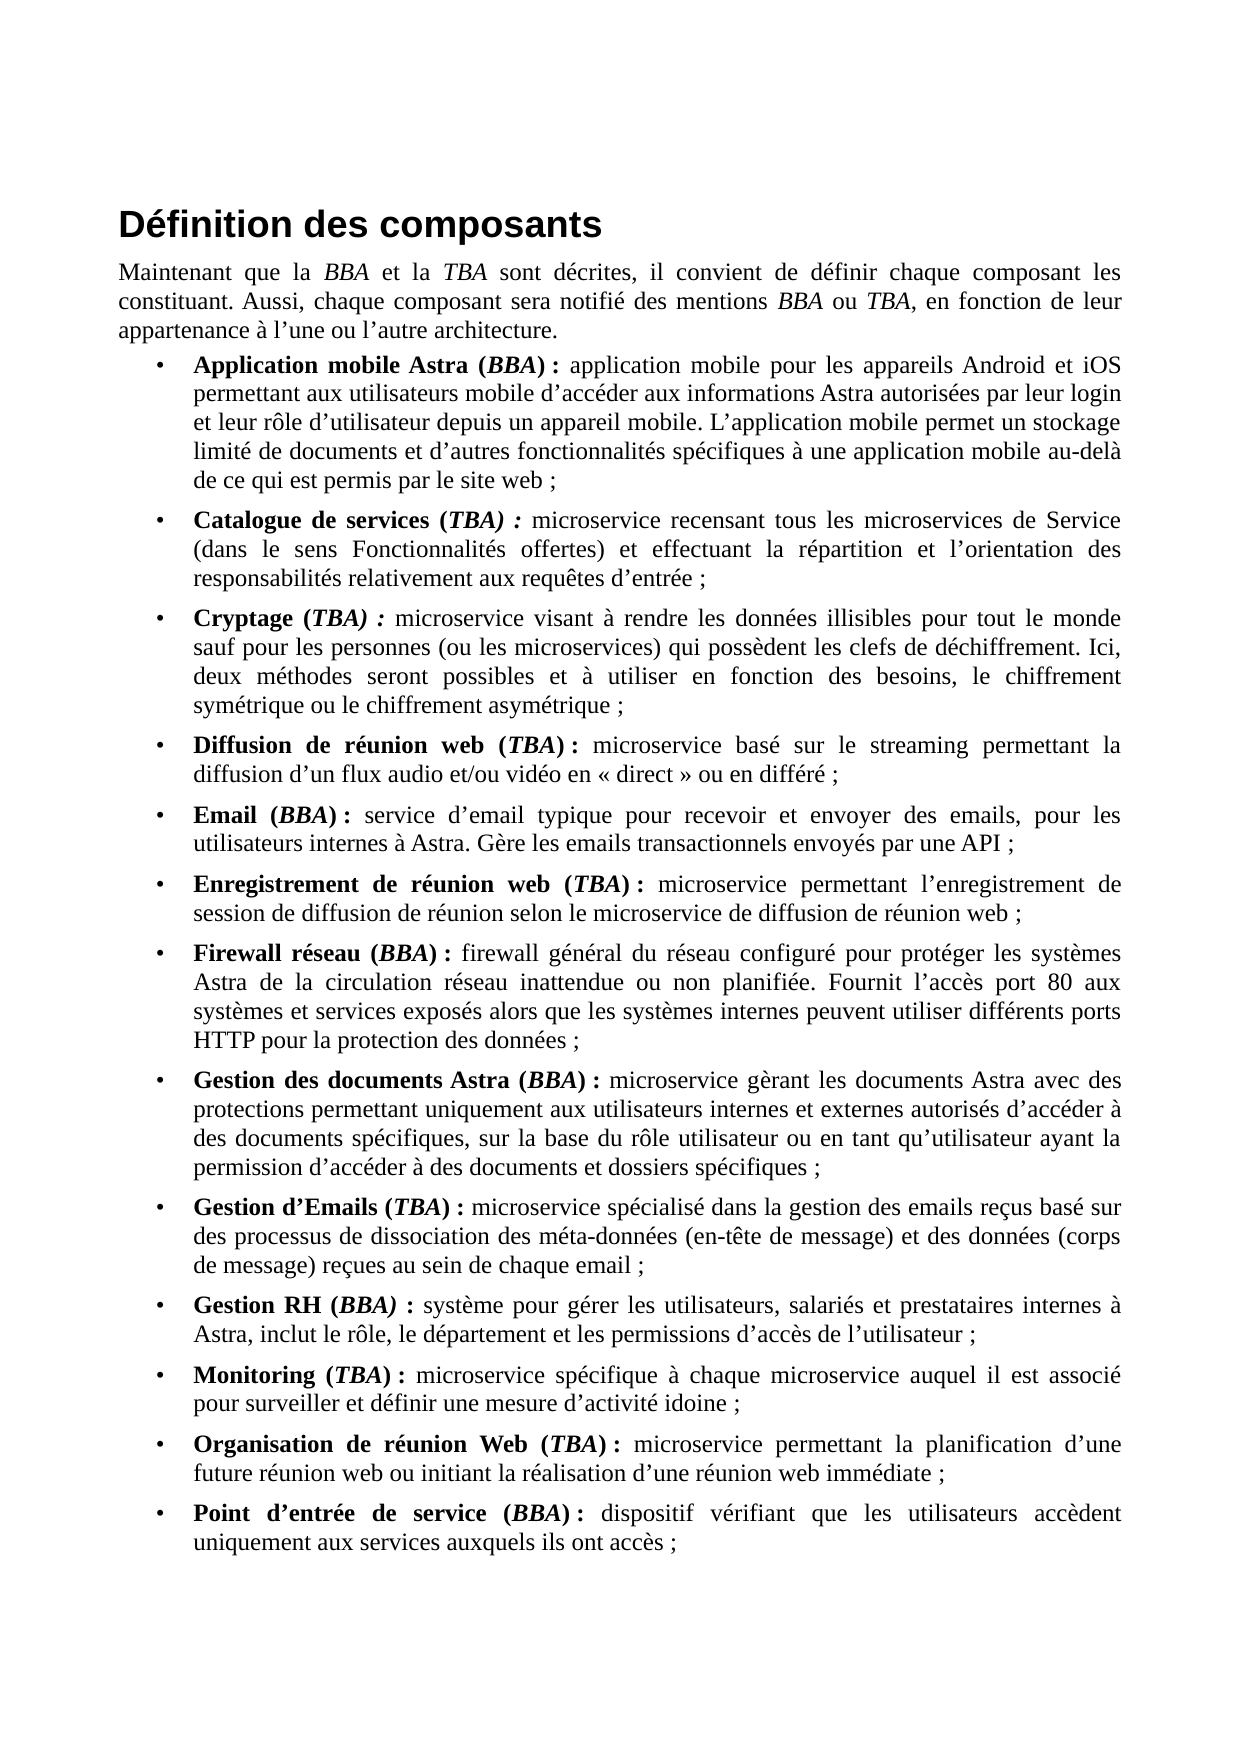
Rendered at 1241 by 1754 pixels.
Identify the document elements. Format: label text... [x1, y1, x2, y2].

list Diffusion de réunion web (TBA) : microservice basé sur le streaming permettant la diffusion d’un flux audio et/ou vidéo en « direct » ou en différé ; [156, 730, 1122, 788]
list Gestion d’Emails (TBA) : microservice spécialisé dans la gestion des emails reçus basé sur des processus de dissociation des méta-données (en-tête de message) et des données (corps de message) reçues au sein de chaque email ; [156, 1192, 1122, 1278]
list Gestion RH (BBA) : système pour gérer les utilisateurs, salariés et prestataires internes à Astra, inclut le rôle, le département et les permissions d’accès de l’utilisateur ; [156, 1290, 1122, 1348]
list Application mobile Astra (BBA) : application mobile pour les appareils Android et iOS permettant aux utilisateurs mobile d’accéder aux informations Astra autorisées par leur login et leur rôle d’utilisateur depuis un appareil mobile. L’application mobile permet un stockage limité de documents et d’autres fonctionnalités spécifiques à une application mobile au-delà de ce qui est permis par le site web ; [156, 350, 1122, 493]
list Monitoring (TBA) : microservice spécifique à chaque microservice auquel il est associé pour surveiller et définir une mesure d’activité idoine ; [156, 1360, 1122, 1417]
list Organisation de réunion Web (TBA) : microservice permettant la planification d’une future réunion web ou initiant la réalisation d’une réunion web immédiate ; [156, 1429, 1122, 1487]
list Gestion des documents Astra (BBA) : microservice gèrant les documents Astra avec des protections permettant uniquement aux utilisateurs internes et externes autorisés d’accéder à des documents spécifiques, sur la base du rôle utilisateur ou en tant qu’utilisateur ayant la permission d’accéder à des documents et dossiers spécifiques ; [156, 1065, 1122, 1180]
text Maintenant que la BBA et la TBA sont décrites, il convient de définir chaque composant les constituant. Aussi, chaque composant sera notifié des mentions BBA ou TBA, en fonction de leur appartenance à l’une ou l’autre architecture. [118, 257, 1122, 344]
list Email (BBA) : service d’email typique pour recevoir et envoyer des emails, pour les utilisateurs internes à Astra. Gère les emails transactionnels envoyés par une API ; [156, 800, 1122, 857]
list Enregistrement de réunion web (TBA) : microservice permettant l’enregistrement de session de diffusion de réunion selon le microservice de diffusion de réunion web ; [156, 869, 1122, 927]
subtitle Définition des composants [118, 201, 1122, 245]
list Cryptage (TBA) : microservice visant à rendre les données illisibles pour tout le monde sauf pour les personnes (ou les microservices) qui possèdent les clefs de déchiffrement. Ici, deux méthodes seront possibles et à utiliser en fonction des besoins, le chiffrement symétrique ou le chiffrement asymétrique ; [156, 603, 1122, 718]
list Catalogue de services (TBA) : microservice recensant tous les microservices de Service (dans le sens Fonctionnalités offertes) et effectuant la répartition et l’orientation des responsabilités relativement aux requêtes d’entrée ; [156, 505, 1122, 592]
list Point d’entrée de service (BBA) : dispositif vérifiant que les utilisateurs accèdent uniquement aux services auxquels ils ont accès ; [156, 1498, 1122, 1556]
list Firewall réseau (BBA) : firewall général du réseau configuré pour protéger les systèmes Astra de la circulation réseau inattendue ou non planifiée. Fournit l’accès port 80 aux systèmes et services exposés alors que les systèmes internes peuvent utiliser différents ports HTTP pour la protection des données ; [156, 938, 1122, 1053]
